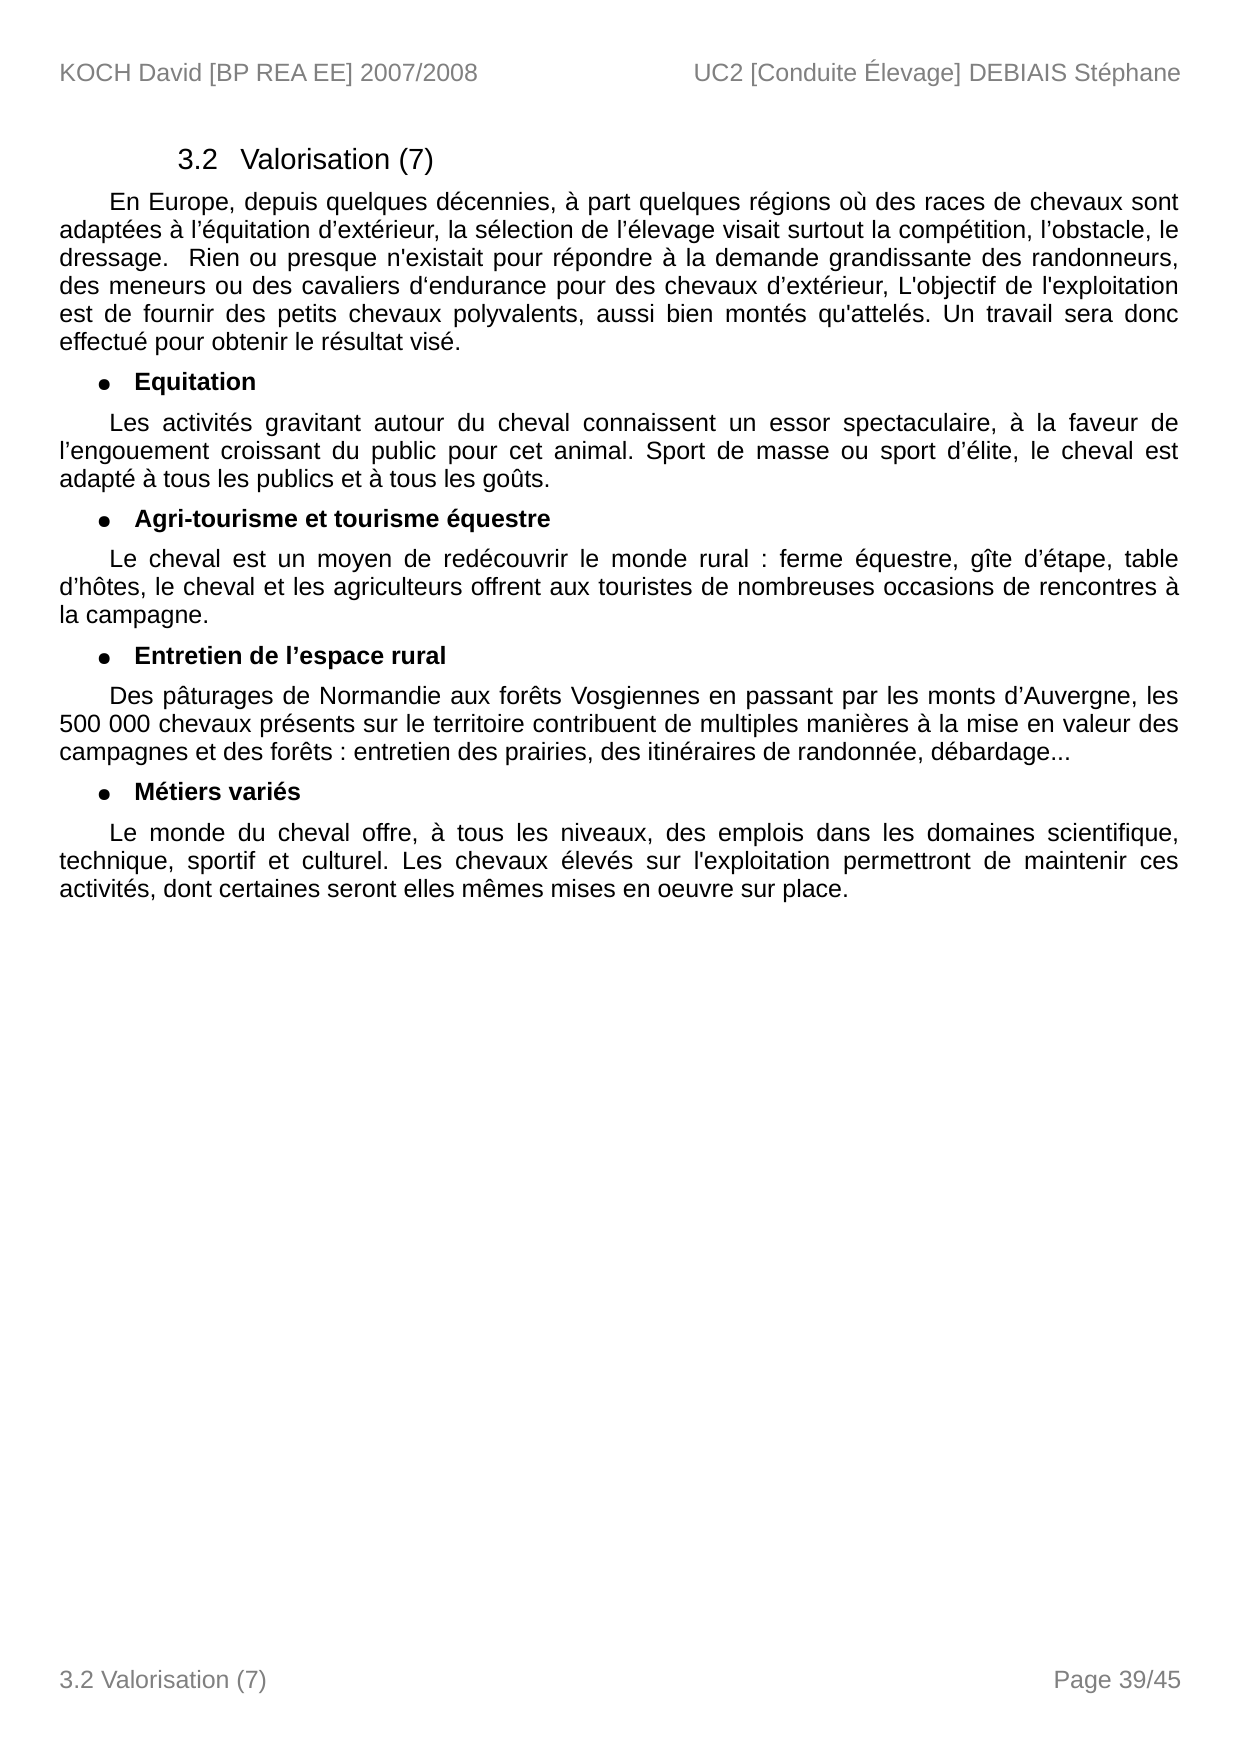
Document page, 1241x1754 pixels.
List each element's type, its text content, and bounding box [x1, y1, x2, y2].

text Des pâturages de Normandie aux forêts Vosgiennes en passant par les monts d’Auvergne, les 500 000 chevaux présents sur le territoire contribuent de multiples manières à la mise en valeur des campagnes et des forêts : entretien des prairies, des itinéraires de randonnée, débardage... [59, 682, 1181, 766]
list Equitation [97, 368, 1181, 396]
text En Europe, depuis quelques décennies, à part quelques régions où des races de chevaux sont adaptées à l’équitation d’extérieur, la sélection de l’élevage visait surtout la compétition, l’obstacle, le dressage. Rien ou presque n'existait pour répondre à la demande grandissante des randonneurs, des meneurs ou des cavaliers d‘endurance pour des chevaux d’extérieur, L'objectif de l'exploitation est de fournir des petits chevaux polyvalents, aussi bien montés qu'attelés. Un travail sera donc effectué pour obtenir le résultat visé. [59, 188, 1181, 356]
list Agri-tourisme et tourisme équestre [97, 505, 1181, 533]
list Métiers variés [97, 778, 1181, 806]
text Le cheval est un moyen de redécouvrir le monde rural : ferme équestre, gîte d’étape, table d’hôtes, le cheval et les agriculteurs offrent aux touristes de nombreuses occasions de rencontres à la campagne. [59, 545, 1181, 629]
text Les activités gravitant autour du cheval connaissent un essor spectaculaire, à la faveur de l’engouement croissant du public pour cet animal. Sport de masse ou sport d’élite, le cheval est adapté à tous les publics et à tous les goûts. [59, 408, 1181, 492]
text Le monde du cheval offre, à tous les niveaux, des emplois dans les domaines scientifique, technique, sportif et culturel. Les chevaux élevés sur l'exploitation permettront de maintenir ces activités, dont certaines seront elles mêmes mises en oeuvre sur place. [59, 818, 1181, 902]
list Entretien de l’espace rural [97, 641, 1181, 669]
subtitle Valorisation (7) [59, 143, 1181, 176]
